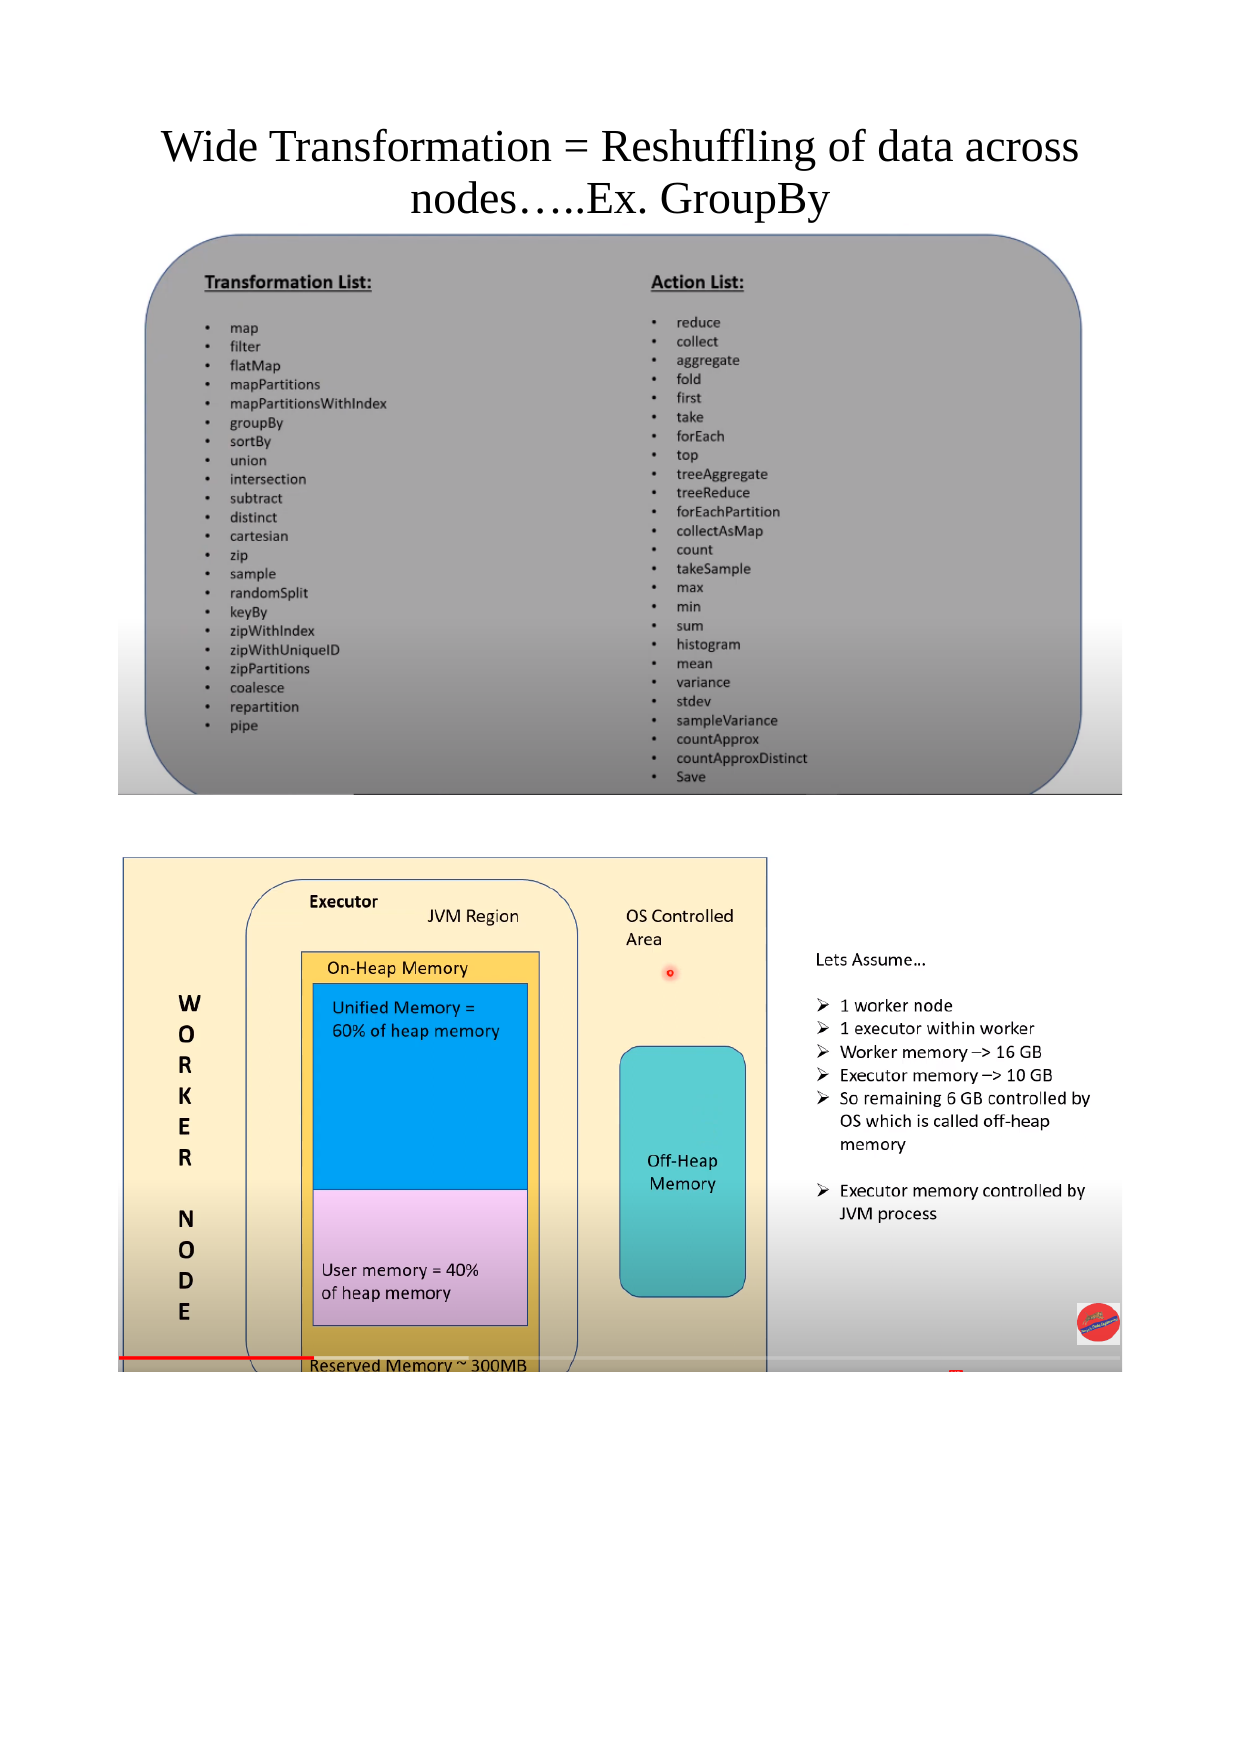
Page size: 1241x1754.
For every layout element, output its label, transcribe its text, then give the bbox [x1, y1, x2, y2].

picture [118, 223, 1123, 795]
text Wide Transformation = Reshuffling of data across nodes…..Ex. GroupBy [118, 118, 1122, 223]
picture [118, 847, 1123, 1372]
